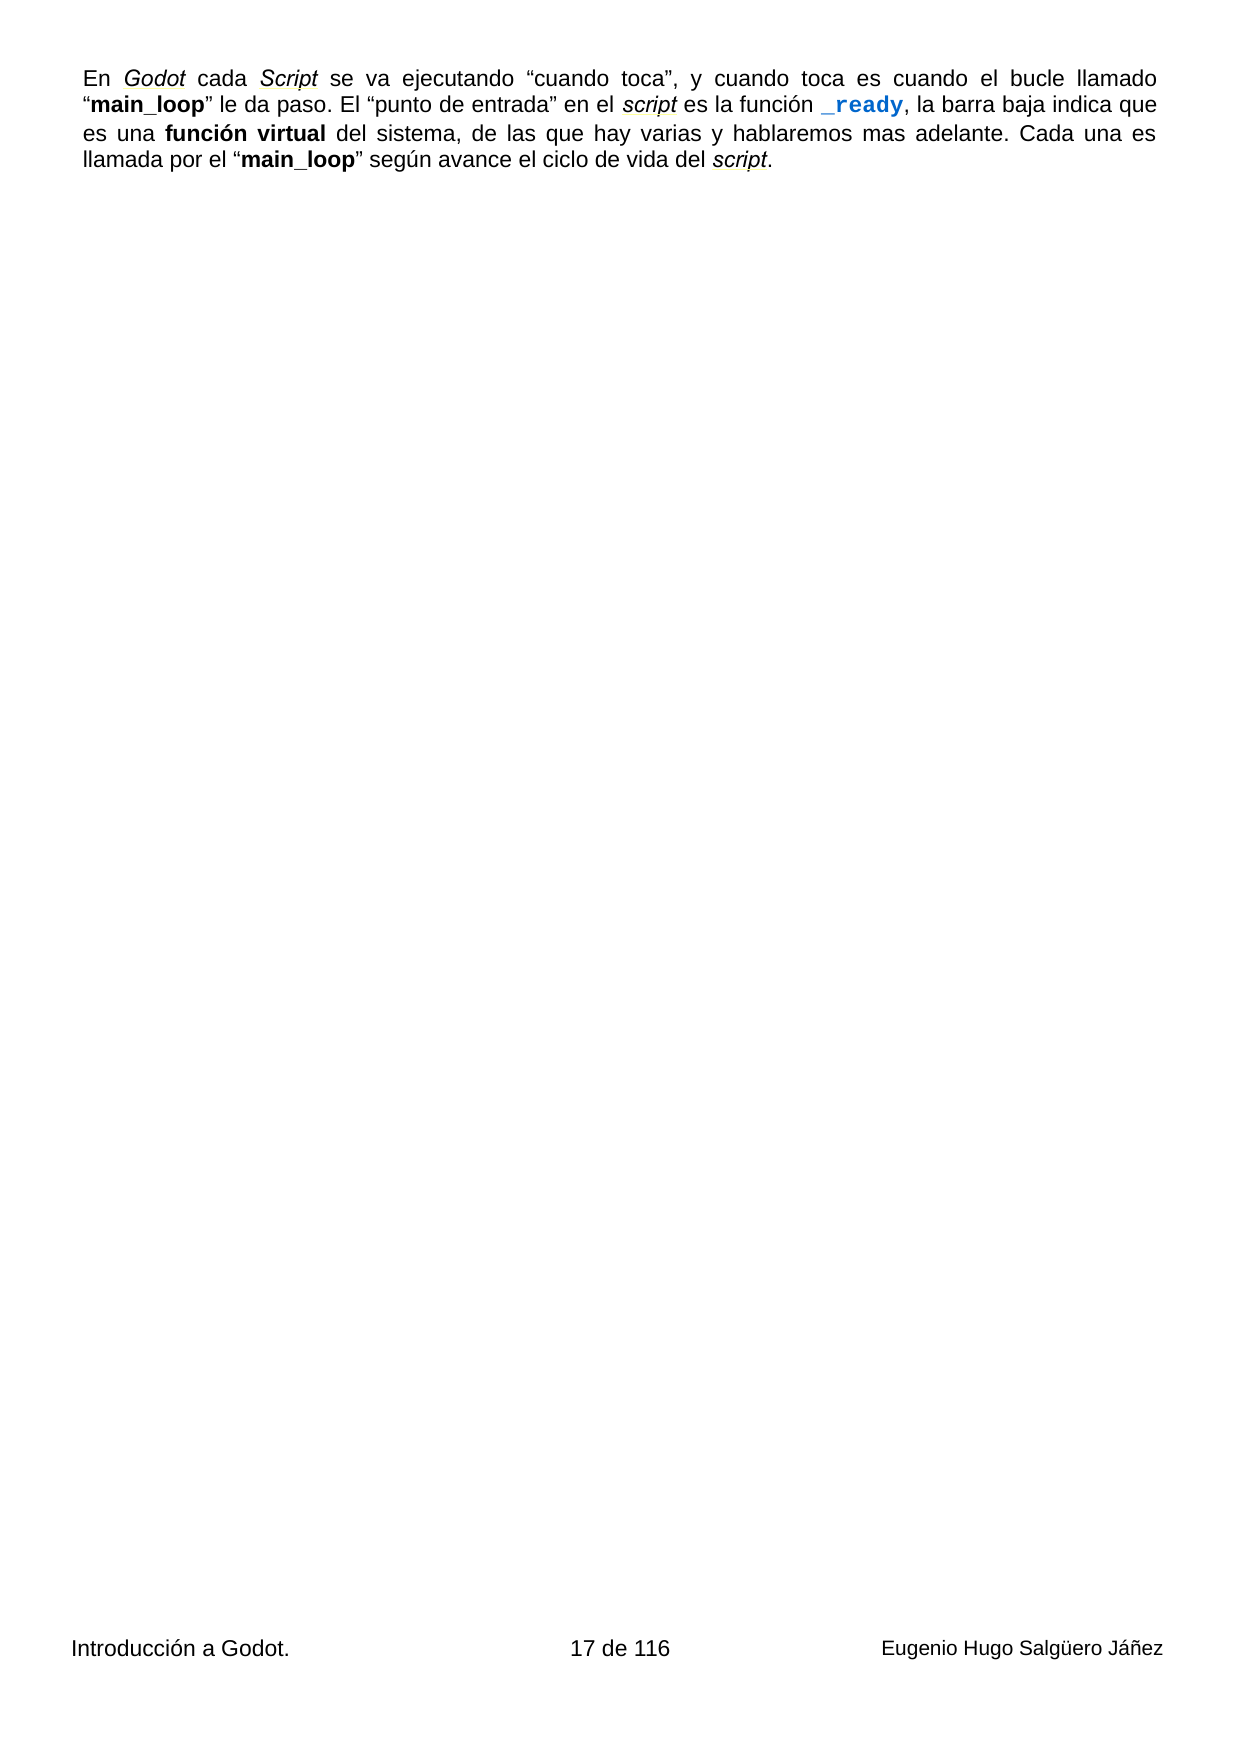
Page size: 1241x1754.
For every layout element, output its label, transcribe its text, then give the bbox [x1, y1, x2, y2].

text En Godot cada Script se va ejecutando “cuando toca”, y cuando toca es cuando el bucle llamado “main_loop” le da paso. El “punto de entrada” en el script es la función _ready, la barra baja indica que es una función virtual del sistema, de las que hay varias y hablaremos mas adelante. Cada una es llamada por el “main_loop” según avance el ciclo de vida del script. [83, 65, 1158, 172]
